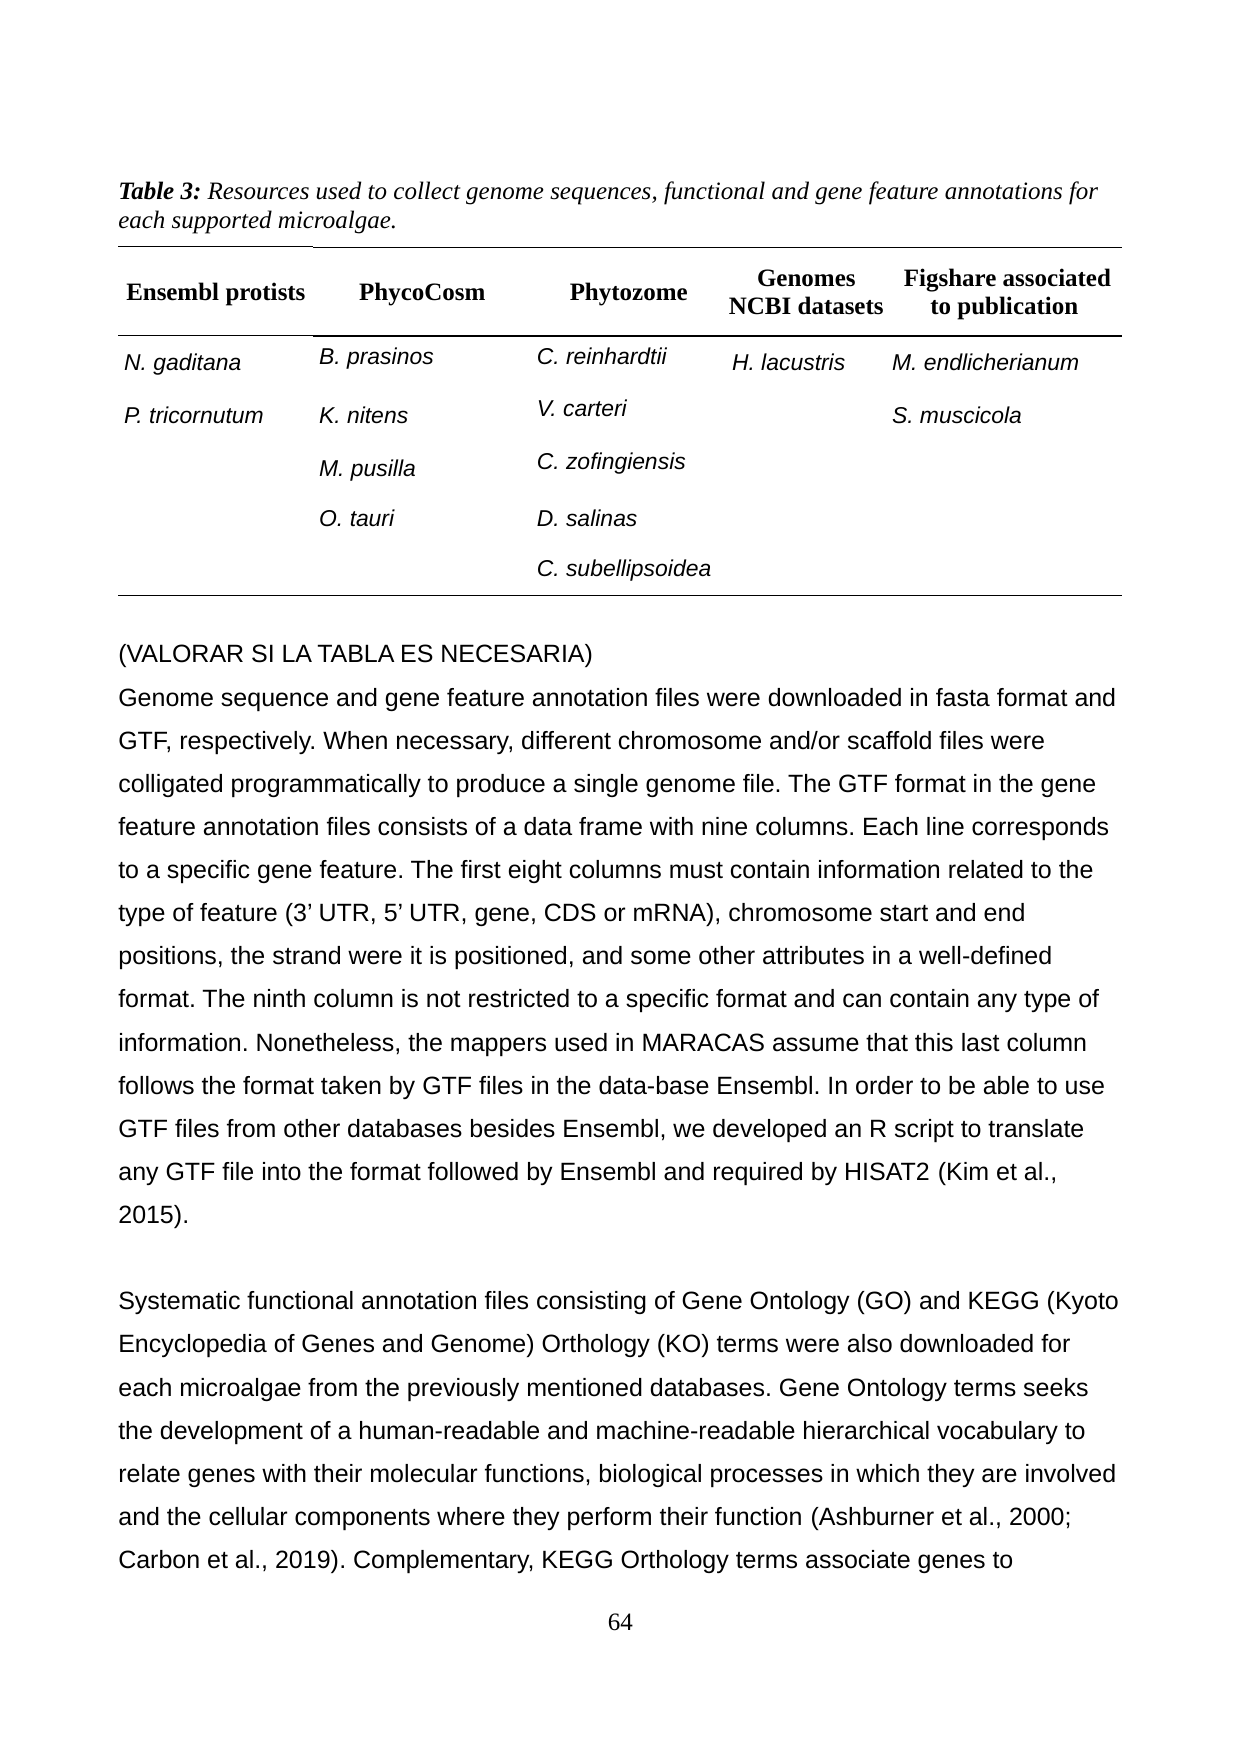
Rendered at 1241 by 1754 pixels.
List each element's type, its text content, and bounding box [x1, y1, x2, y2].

table_cell K. nitens [313, 388, 531, 442]
table_cell [118, 494, 313, 542]
table_cell [118, 442, 313, 494]
text Systematic functional annotation files consisting of Gene Ontology (GO) and KEGG (Kyoto Encyclopedia of Genes and Genome) Orthology (KO) terms were also downloaded for each microalgae from the previously mentioned databases. Gene Ontology terms seeks the development of a human-readable and machine-readable hierarchical vocabulary to relate genes with their molecular functions, biological processes in which they are involved and the cellular components where they perform their function (Ashburner et al., 2000; Carbon et al., 2019)⁠. Complementary, KEGG Orthology terms associate genes to [118, 1286, 1122, 1574]
table_cell [726, 494, 886, 542]
table_cell [726, 442, 886, 494]
table_cell [886, 442, 1122, 494]
table_cell C. subellipsoidea [531, 542, 726, 595]
table_header Phytozome [531, 248, 726, 335]
table_cell [726, 542, 886, 595]
table_cell M. endlicherianum [886, 337, 1122, 388]
table_header Genomes NCBI datasets [726, 248, 886, 335]
text Table 3: Resources used to collect genome sequences, functional and gene feature annotations for each supported microalgae. [118, 176, 1122, 234]
table_cell C. reinhardtii [531, 337, 726, 388]
table_cell V. carteri [531, 388, 726, 442]
table_header PhycoCosm [313, 248, 531, 335]
table_header Ensembl protists [118, 247, 313, 335]
table_cell [886, 542, 1122, 595]
table_cell B. prasinos [313, 337, 531, 388]
table_cell S. muscicola [886, 388, 1122, 442]
table_cell D. salinas [531, 494, 726, 542]
table_cell M. pusilla [313, 442, 531, 494]
table_cell [886, 494, 1122, 542]
table_cell O. tauri [313, 494, 531, 542]
table_cell H. lacustris [726, 337, 886, 388]
table_cell [726, 388, 886, 442]
text Genome sequence and gene feature annotation files were downloaded in fasta format and GTF, respectively. When necessary, different chromosome and/or scaffold files were colligated programmatically to produce a single genome file. The GTF format in the gene feature annotation files consists of a data frame with nine columns. Each line corresponds to a specific gene feature. The first eight columns must contain information related to the type of feature (3’ UTR, 5’ UTR, gene, CDS or mRNA), chromosome start and end positions, the strand were it is positioned, and some other attributes in a well-defined format. The ninth column is not restricted to a specific format and can contain any type of information. Nonetheless, the mappers used in MARACAS assume that this last column follows the format taken by GTF files in the data-base Ensembl. In order to be able to use GTF files from other databases besides Ensembl, we developed an R script to translate any GTF file into the format followed by Ensembl and required by HISAT2 (Kim et al., 2015)⁠. [118, 683, 1122, 1229]
table_cell [118, 542, 313, 595]
table_cell N. gaditana [118, 336, 313, 388]
table_cell [313, 542, 531, 595]
table_cell P. tricornutum [118, 388, 313, 442]
table_cell C. zofingiensis [531, 442, 726, 494]
text (VALORAR SI LA TABLA ES NECESARIA) [118, 639, 1122, 668]
table_header Figshare associated to publication [886, 248, 1122, 335]
